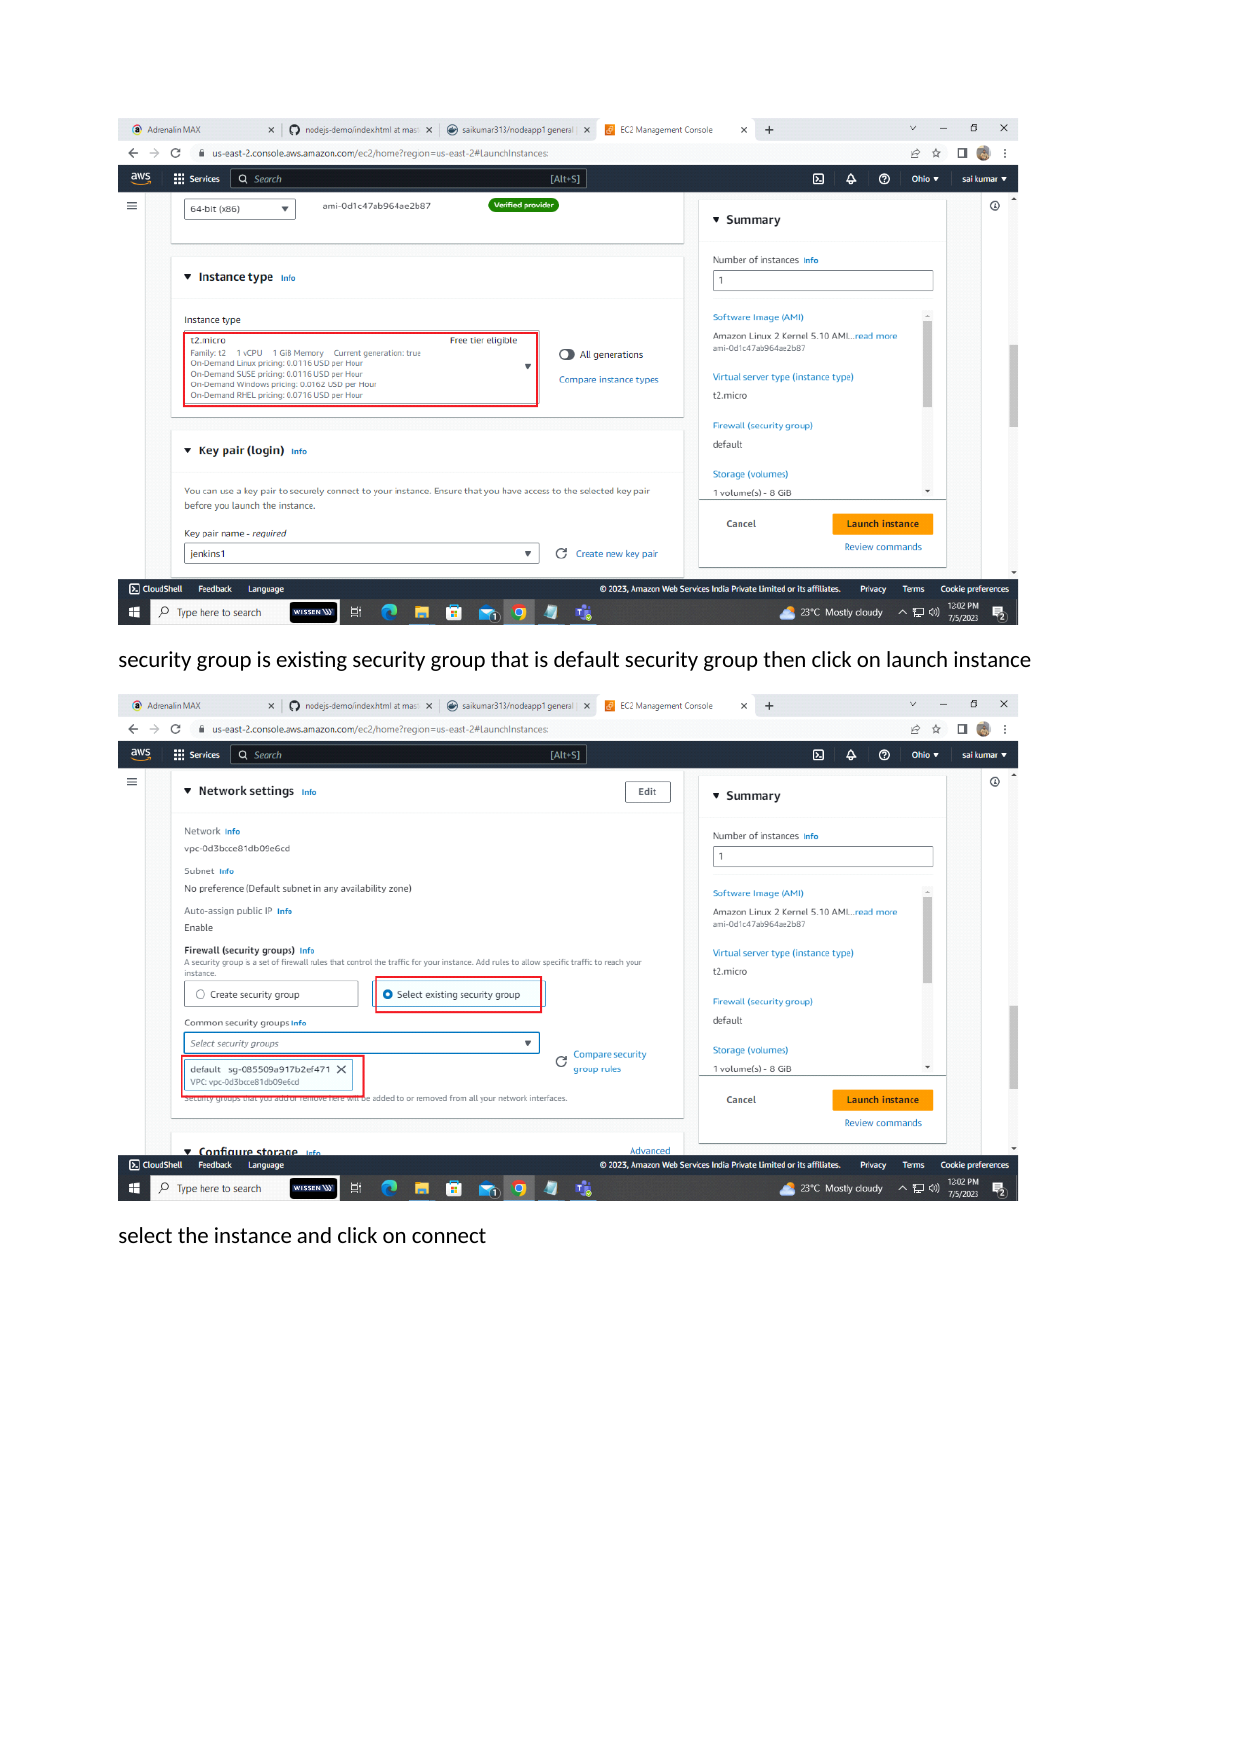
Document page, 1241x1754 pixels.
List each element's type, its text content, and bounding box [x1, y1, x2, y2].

text security group is existing security group that is default security group then click on launch instance [118, 645, 1122, 673]
text select the instance and click on connect [118, 1221, 1122, 1249]
